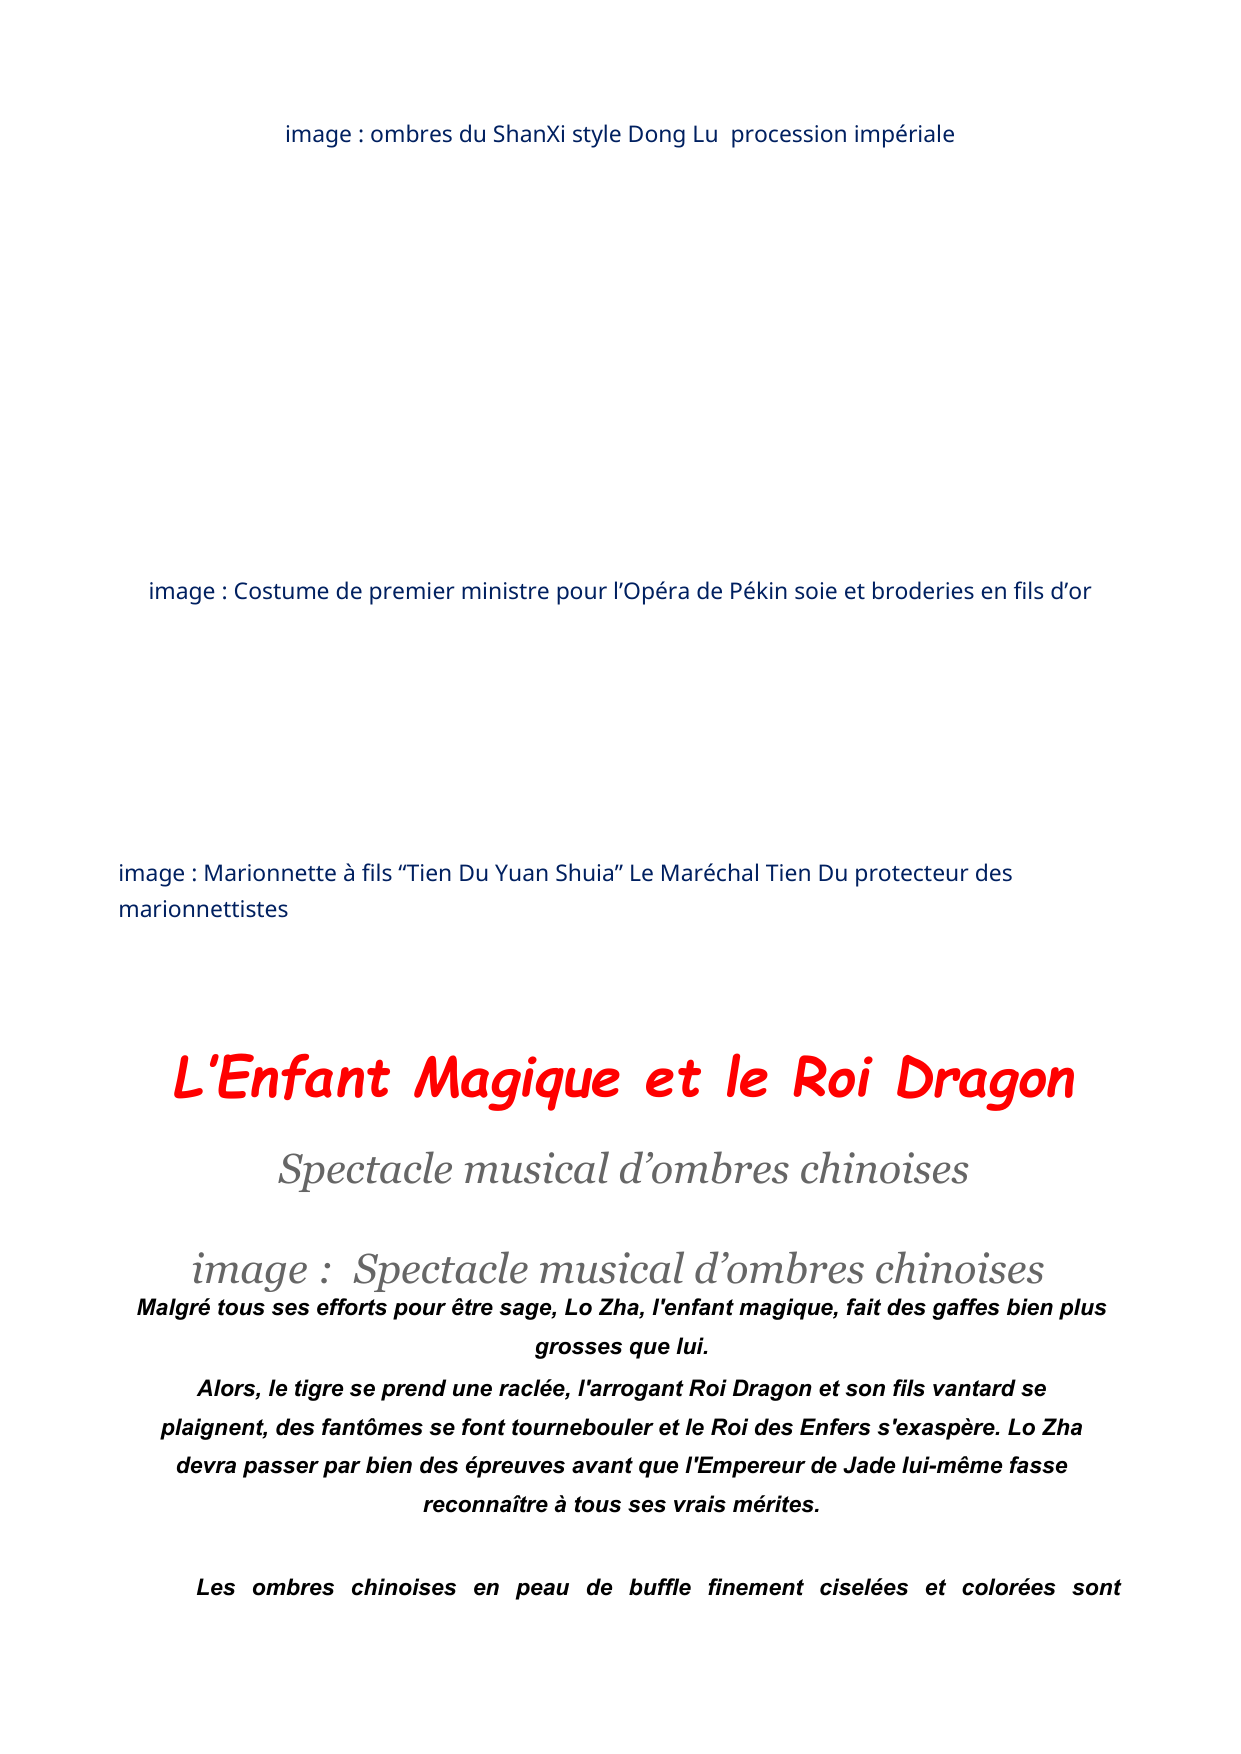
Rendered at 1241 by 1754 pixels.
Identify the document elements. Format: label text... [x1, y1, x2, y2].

text Malgré tous ses efforts pour être sage, Lo Zha, l'enfant magique, fait des gaffes bien plus grosses que lui. [135, 1294, 1108, 1359]
text L’Enfant Magique et le Roi Dragon Spectacle musical d’ombres chinoises [142, 1036, 1106, 1192]
text Alors, le tigre se prend une raclée, l'arrogant Roi Dragon et son fils vantard se plaignent, des fantômes se font tournebouler et le Roi des Enfers s'exaspère. Lo Zha devra passer par bien des épreuves avant que l'Empereur de Jade lui-même fasse reconnaître à tous ses vrais mérites. [139, 1374, 1103, 1518]
text Les ombres chinoises en peau de buffle finement ciselées et colorées sont [120, 1574, 1121, 1600]
text image : Costume de premier ministre pour l’Opéra de Pékin soie et broderies en fils d’or [118, 575, 1122, 606]
text image : Spectacle musical d’ombres chinoises [118, 1245, 1122, 1292]
text image : ombres du ShanXi style Dong Lu procession impériale [118, 118, 1122, 149]
text image : Marionnette à fils “Tien Du Yuan Shuia” Le Maréchal Tien Du protecteur des marionnettistes [118, 857, 1122, 924]
